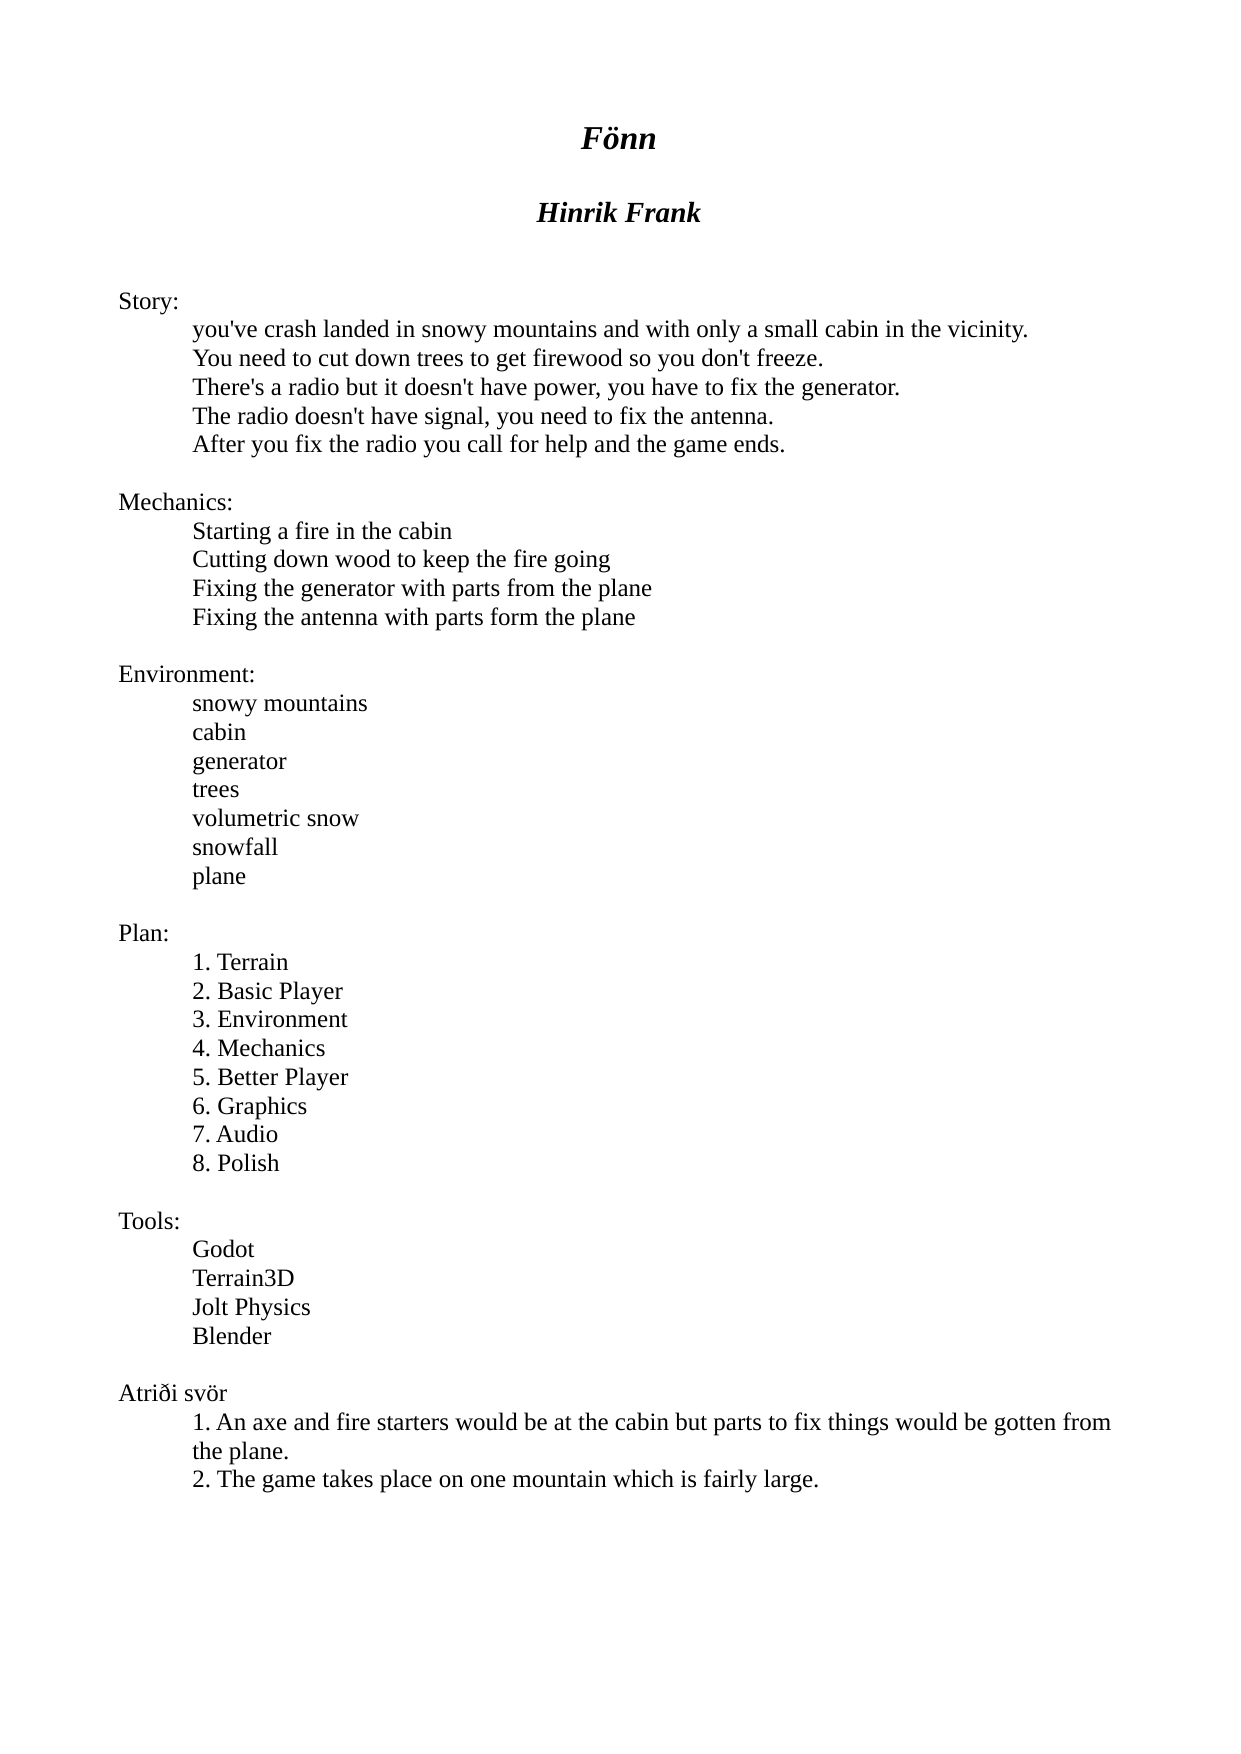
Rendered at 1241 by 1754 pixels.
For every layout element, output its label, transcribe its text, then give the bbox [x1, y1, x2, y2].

text 5. Better Player [192, 1062, 1122, 1091]
text Mechanics: [118, 487, 1122, 516]
text Blender [192, 1321, 1122, 1349]
text generator [192, 746, 1122, 774]
text 7. Audio [192, 1119, 1122, 1148]
text 2. The game takes place on one mountain which is fairly large. [192, 1464, 1122, 1493]
text cabin [192, 717, 1122, 746]
text Story: [118, 286, 1122, 314]
text The radio doesn't have signal, you need to fix the antenna. [192, 401, 1122, 429]
text Atriði svör [118, 1378, 1122, 1407]
text Plan: [118, 918, 1122, 947]
text 1. Terrain [192, 947, 1122, 976]
text Terrain3D [192, 1263, 1122, 1292]
text Environment: [118, 659, 1122, 688]
text trees [192, 774, 1122, 803]
text plane [192, 861, 1122, 889]
text Tools: [118, 1206, 1122, 1234]
text volumetric snow [192, 803, 1122, 832]
text you've crash landed in snowy mountains and with only a small cabin in the vicinity. [192, 314, 1122, 343]
text Cutting down wood to keep the fire going [192, 544, 1122, 573]
text Jolt Physics [192, 1292, 1122, 1321]
text There's a radio but it doesn't have power, you have to fix the generator. [192, 372, 1122, 401]
text After you fix the radio you call for help and the game ends. [192, 429, 1122, 458]
text Fixing the generator with parts from the plane [192, 573, 1122, 602]
text snowy mountains [192, 688, 1122, 717]
text You need to cut down trees to get firewood so you don't freeze. [192, 343, 1122, 372]
text 1. An axe and fire starters would be at the cabin but parts to fix things would be gotten from the plane. [192, 1407, 1122, 1464]
text 3. Environment [192, 1004, 1122, 1033]
text 6. Graphics [192, 1091, 1122, 1119]
text snowfall [192, 832, 1122, 861]
text Starting a fire in the cabin [192, 516, 1122, 544]
text 2. Basic Player [192, 976, 1122, 1004]
text Fixing the antenna with parts form the plane [192, 602, 1122, 631]
text Hinrik Frank [118, 195, 1122, 228]
text Godot [192, 1234, 1122, 1263]
text 4. Mechanics [192, 1033, 1122, 1062]
text Fönn [118, 118, 1122, 156]
text 8. Polish [192, 1148, 1122, 1177]
